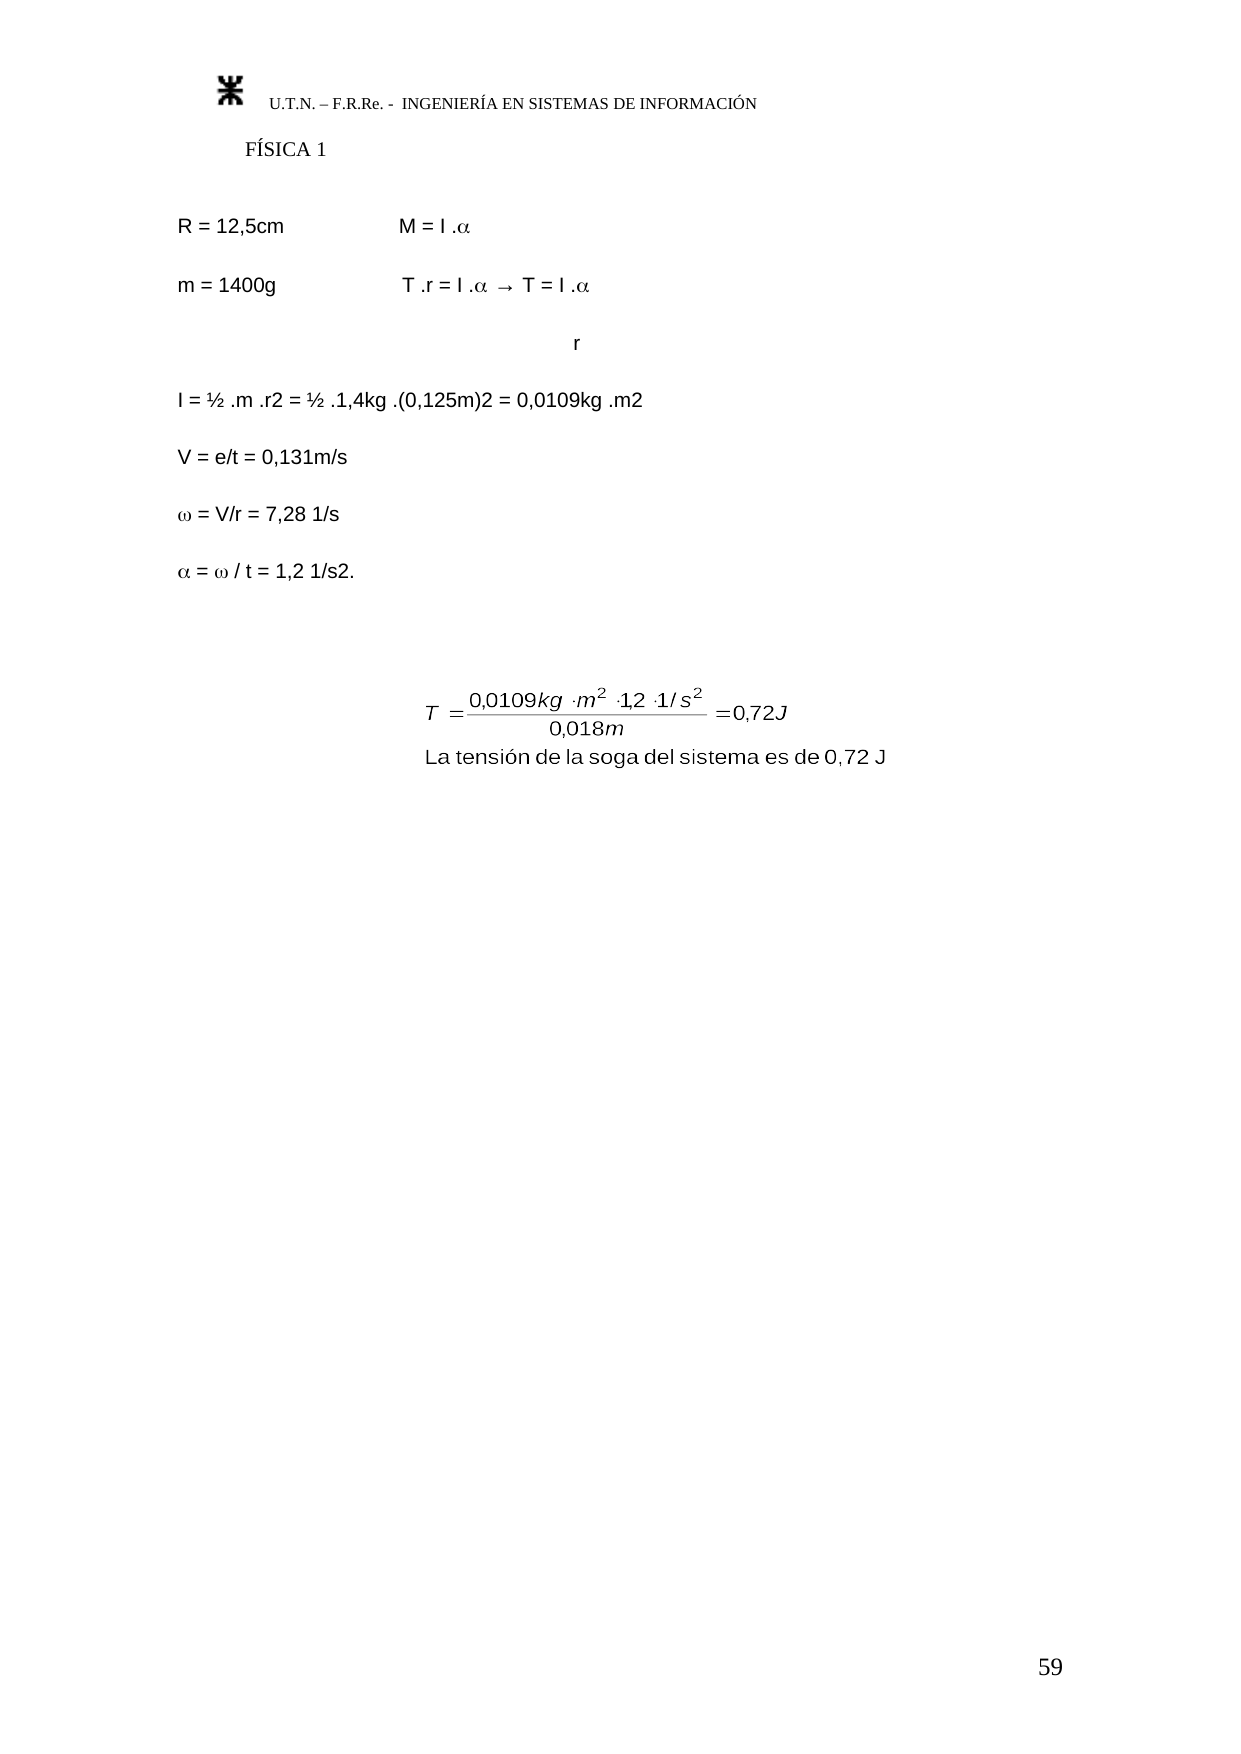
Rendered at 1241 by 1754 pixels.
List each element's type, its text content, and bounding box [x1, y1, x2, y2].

text  = V/r = 7,28 1/s [177, 502, 1063, 526]
text V = e/t = 0,131m/s [177, 445, 1063, 469]
text r [177, 331, 1063, 355]
text m = 1400g T .r = I . → T = I . [177, 271, 1063, 297]
text  =  / t = 1,2 1/s2. [177, 558, 1063, 582]
text R = 12,5cm M = I . [177, 214, 1063, 238]
text I = ½ .m .r2 = ½ .1,4kg .(0,125m)2 = 0,0109kg .m2 [177, 388, 1063, 412]
